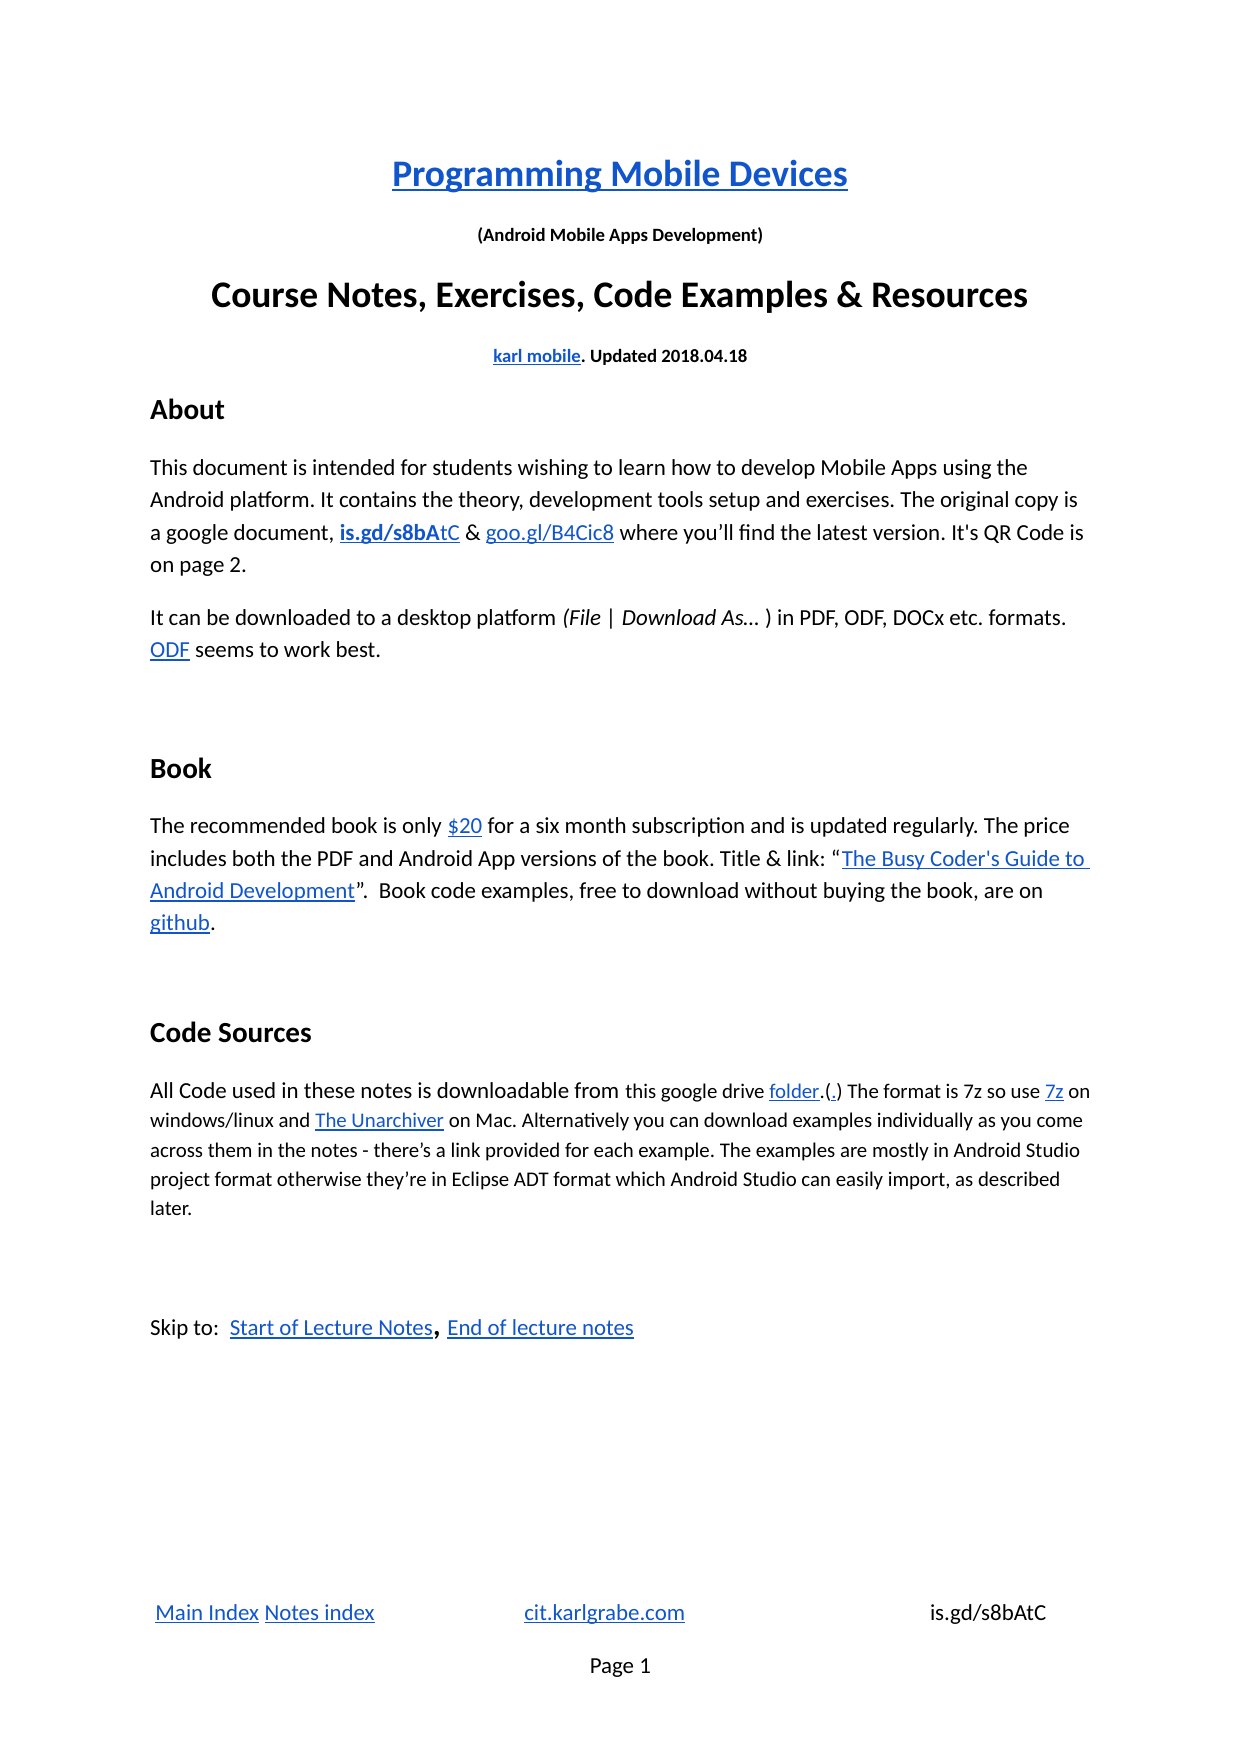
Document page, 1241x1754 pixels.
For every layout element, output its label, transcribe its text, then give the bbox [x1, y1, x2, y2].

text Code Sources [150, 1014, 1090, 1050]
text Course Notes, Exercises, Code Examples & Resources [150, 271, 1090, 317]
text All Code used in these notes is downloadable from this google drive folder.(.) The format is 7z so use 7z on windows/linux and The Unarchiver on Mac. Alternatively you can download examples individually as you come across them in the notes - there’s a link provided for each example. The examples are mostly in Android Studio project format otherwise they’re in Eclipse ADT format which Android Studio can easily import, as described later. [150, 1076, 1090, 1221]
text The recommended book is only $20 for a six month subscription and is updated regularly. The price includes both the PDF and Android App versions of the book. Title & link: “The Busy Coder's Guide to Android Development”. Book code examples, free to download without buying the book, are on github. [150, 812, 1090, 936]
text Book [150, 750, 1090, 785]
text This document is intended for students wishing to learn how to develop Mobile Apps using the Android platform. It contains the theory, development tools setup and exercises. The original copy is a google document, is.gd/s8bAtC & goo.gl/B4Cic8 where you’ll find the latest version. It's QR Code is on page 2. [150, 453, 1090, 578]
text Skip to: Start of Lecture Notes, End of lecture notes [150, 1307, 1090, 1343]
text It can be downloaded to a desktop platform (File | Download As… ) in PDF, ODF, DOCx etc. formats. ODF seems to work best. [150, 603, 1090, 663]
text About [150, 391, 1090, 427]
text Programming Mobile Devices [150, 150, 1090, 196]
text karl mobile. Updated 2018.04.18 [150, 344, 1090, 367]
text (Android Mobile Apps Development) [150, 223, 1090, 246]
